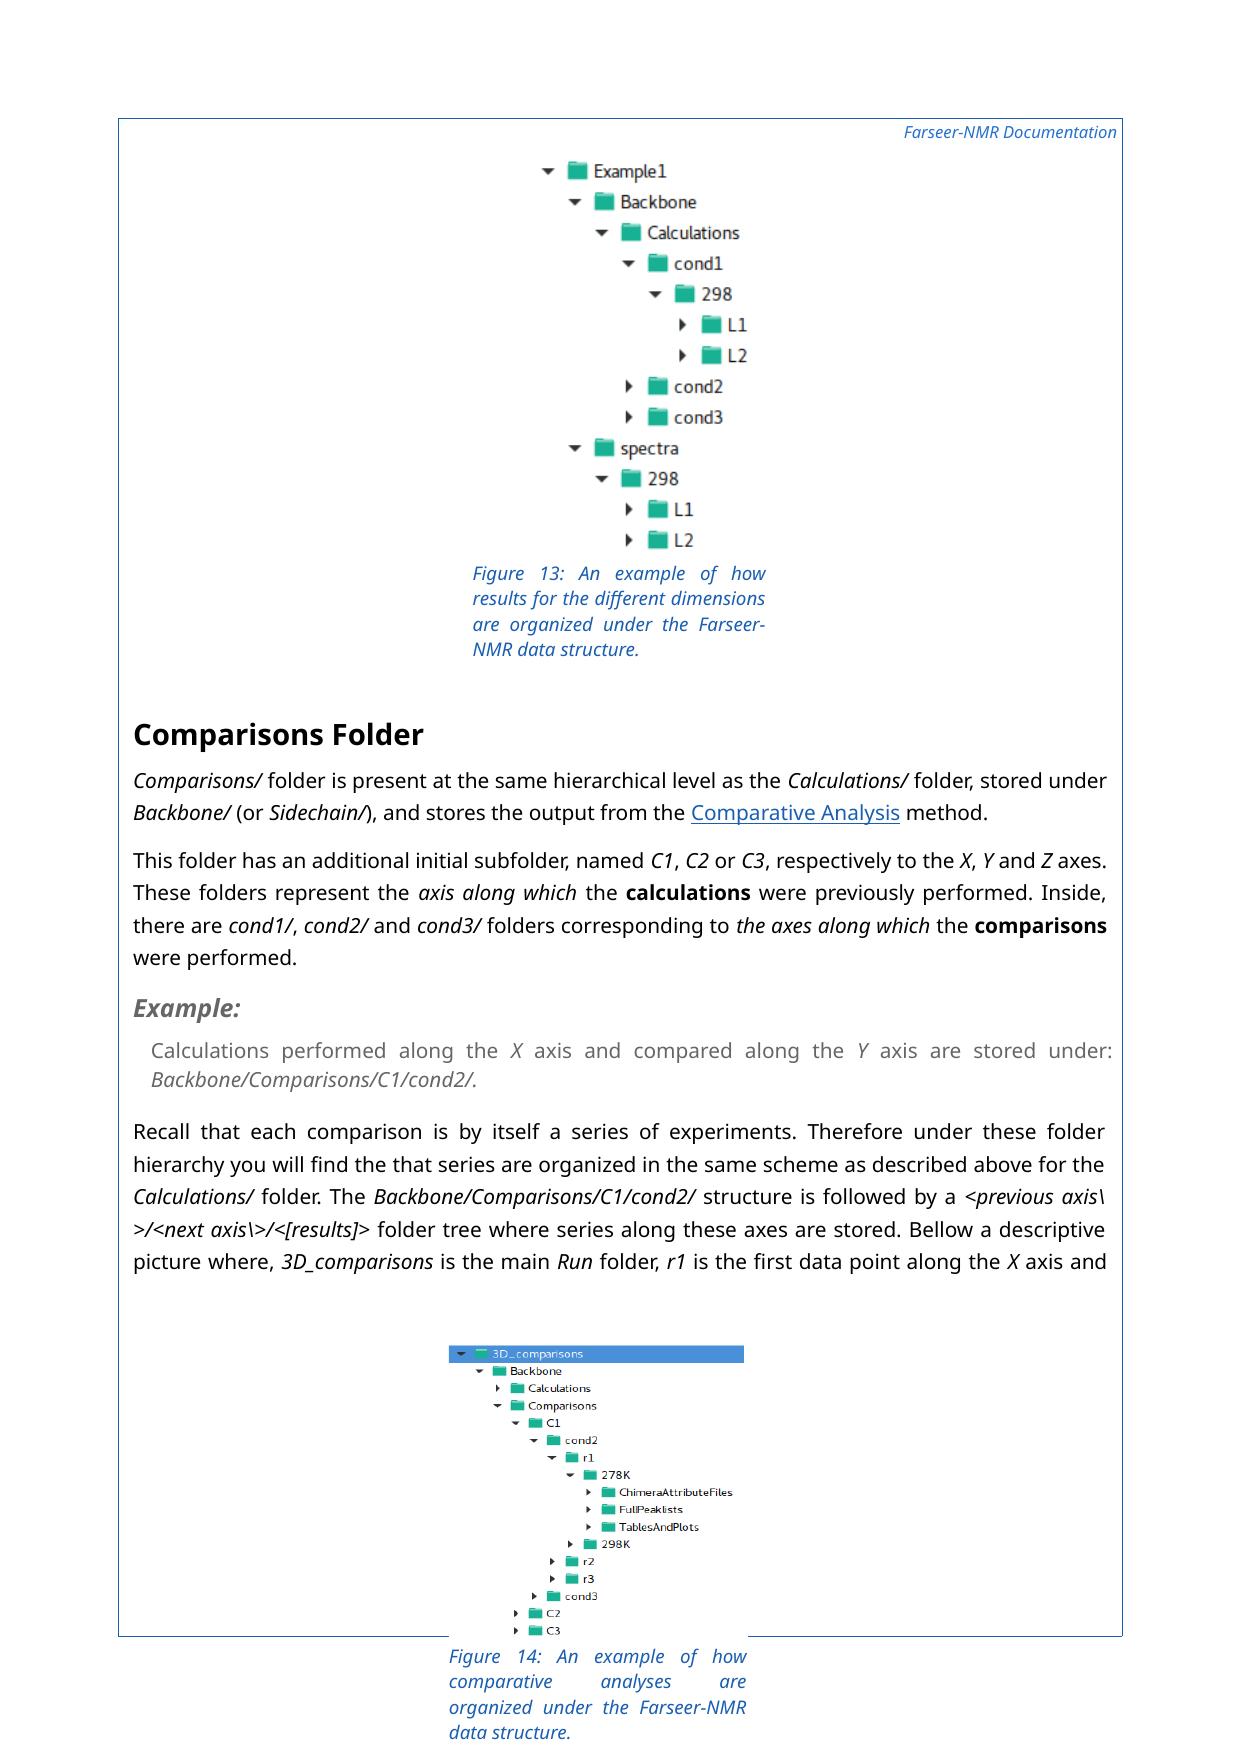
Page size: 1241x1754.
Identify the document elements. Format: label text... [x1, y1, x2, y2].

text Comparisons/ folder is present at the same hierarchical level as the Calculations/ folder, stored under Backbone/ (or Sidechain/), and stores the output from the Comparative Analysis method. [133, 766, 1107, 827]
subtitle Comparisons Folder [133, 713, 1119, 753]
picture [472, 151, 768, 555]
subtitle Example: [133, 991, 1107, 1025]
text This folder has an additional initial subfolder, named C1, C2 or C3, respectively to the X, Y and Z axes. These folders represent the axis along which the calculations were previously performed. Inside, there are cond1/, cond2/ and cond3/ folders corresponding to the axes along which the comparisons were performed. [133, 846, 1107, 972]
text Figure 14: An example of how comparative analyses are organized under the Farseer-NMR data structure. [449, 1342, 748, 1745]
text Recall that each comparison is by itself a series of experiments. Therefore under these folder hierarchy you will find the that series are organized in the same scheme as described above for the Calculations/ folder. The Backbone/Comparisons/C1/cond2/ structure is followed by a <previous axis\>/<next axis\>/<[results]> folder tree where series along these axes are stored. Bellow a descriptive picture where, 3D_comparisons is the main Run folder, r1 is the first data point along the X axis and [133, 1117, 1107, 1276]
text Calculations performed along the X axis and compared along the Y axis are stored under: Backbone/Comparisons/C1/cond2/. [151, 1037, 1113, 1093]
text Figure 13: An example of how results for the different dimensions are organized under the Farseer-NMR data structure. [472, 555, 768, 662]
picture [448, 1342, 744, 1638]
